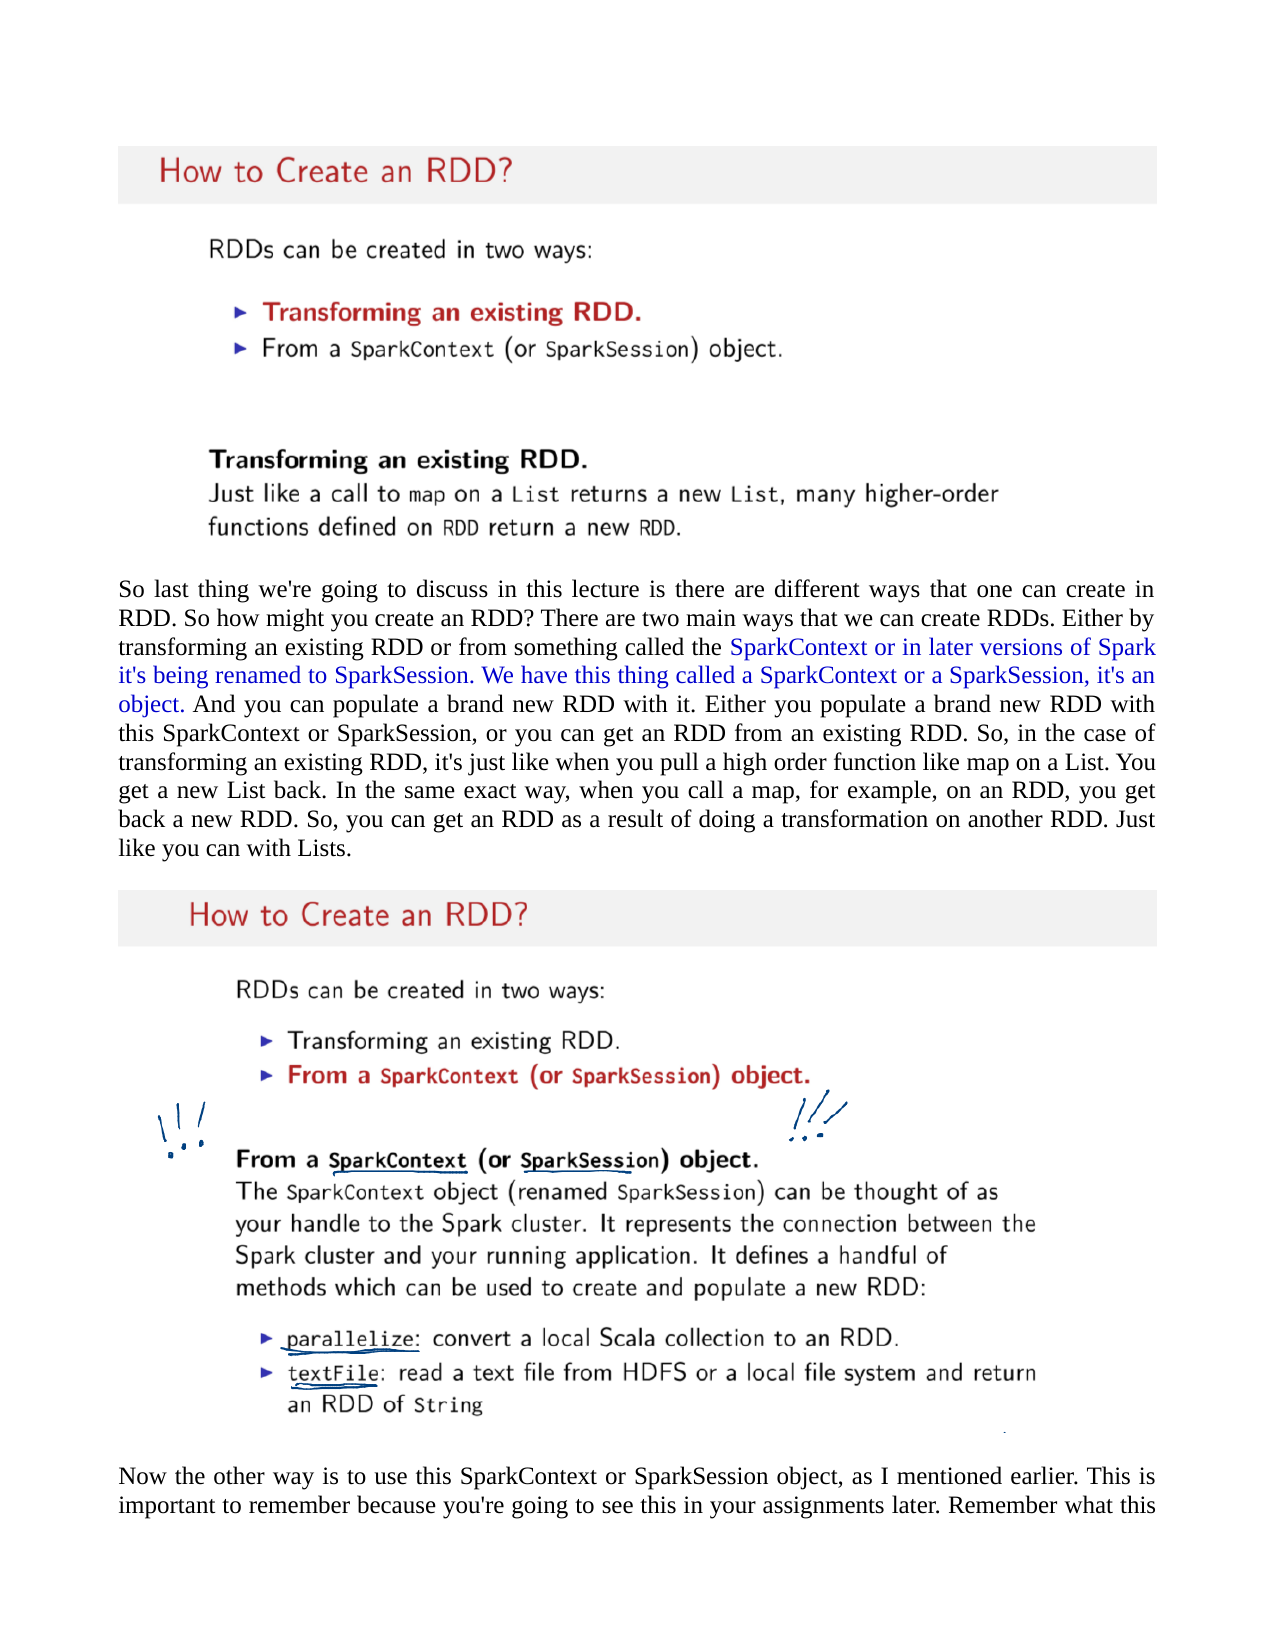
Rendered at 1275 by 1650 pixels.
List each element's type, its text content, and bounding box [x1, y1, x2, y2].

picture [118, 890, 1157, 1433]
text Now the other way is to use this SparkContext or SparkSession object, as I mentioned earlier. This is important to remember because you're going to see this in your assignments later. Remember what this [118, 1461, 1157, 1519]
text So last thing we're going to discuss in this lecture is there are different ways that one can create in RDD. So how might you create an RDD? There are two main ways that we can create RDDs. Either by transforming an existing RDD or from something called the SparkContext or in later versions of Spark it's being renamed to SparkSession. We have this thing called a SparkContext or a SparkSession, it's an object. And you can populate a brand new RDD with it. Either you populate a brand new RDD with this SparkContext or SparkSession, or you can get an RDD from an existing RDD. So, in the case of transforming an existing RDD, it's just like when you pull a high order function like map on a List. You get a new List back. In the same exact way, when you call a map, for example, on an RDD, you get back a new RDD. So, you can get an RDD as a result of doing a transformation on another RDD. Just like you can with Lists. [118, 574, 1157, 862]
picture [118, 146, 1157, 546]
